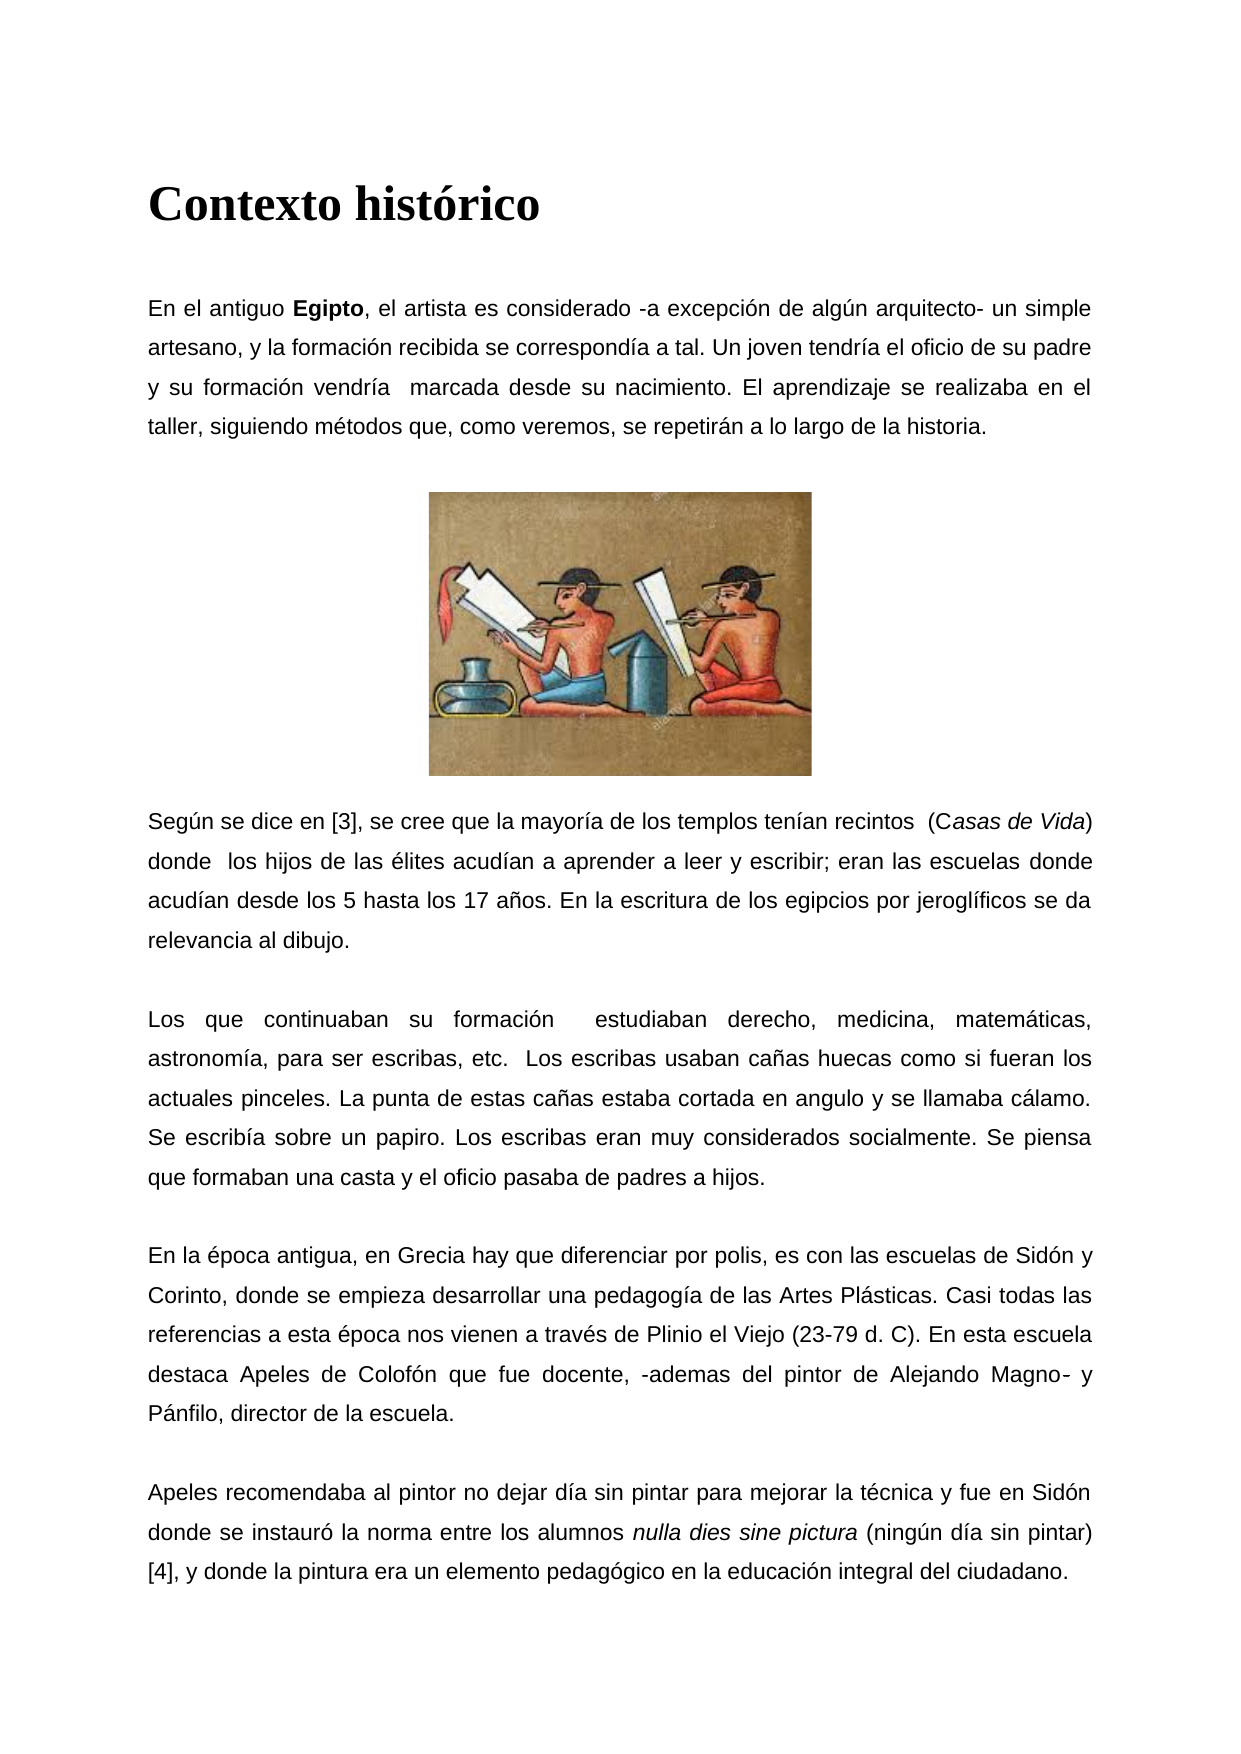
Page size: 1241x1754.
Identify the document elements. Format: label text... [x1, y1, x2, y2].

text En la época antigua, en Grecia hay que diferenciar por polis, es con las escuelas de Sidón y Corinto, donde se empieza desarrollar una pedagogía de las Artes Plásticas. Casi todas las referencias a esta época nos vienen a través de Plinio el Viejo (23-79 d. C). En esta escuela destaca Apeles de Colofón que fue docente, -ademas del pintor de Alejando Magno- y Pánfilo, director de la escuela. [148, 1242, 1093, 1427]
text Los que continuaban su formación estudiaban derecho, medicina, matemáticas, astronomía, para ser escribas, etc. Los escribas usaban cañas huecas como si fueran los actuales pinceles. La punta de estas cañas estaba cortada en angulo y se llamaba cálamo. Se escribía sobre un papiro. Los escribas eran muy considerados socialmente. Se piensa que formaban una casta y el oficio pasaba de padres a hijos. [148, 1006, 1093, 1190]
picture [428, 492, 812, 776]
subtitle Contexto histórico [148, 173, 1093, 231]
text Según se dice en [3], se cree que la mayoría de los templos tenían recintos (Casas de Vida) donde los hijos de las élites acudían a aprender a leer y escribir; eran las escuelas donde acudían desde los 5 hasta los 17 años. En la escritura de los egipcios por jeroglíficos se da relevancia al dibujo. [148, 808, 1093, 953]
text Apeles recomendaba al pintor no dejar día sin pintar para mejorar la técnica y fue en Sidón donde se instauró la norma entre los alumnos nulla dies sine pictura (ningún día sin pintar) [4], y donde la pintura era un elemento pedagógico en la educación integral del ciudadano. [148, 1479, 1093, 1584]
text En el antiguo Egipto, el artista es considerado -a excepción de algún arquitecto- un simple artesano, y la formación recibida se correspondía a tal. Un joven tendría el oficio de su padre y su formación vendría marcada desde su nacimiento. El aprendizaje se realizaba en el taller, siguiendo métodos que, como veremos, se repetirán a lo largo de la historia. [148, 295, 1093, 440]
